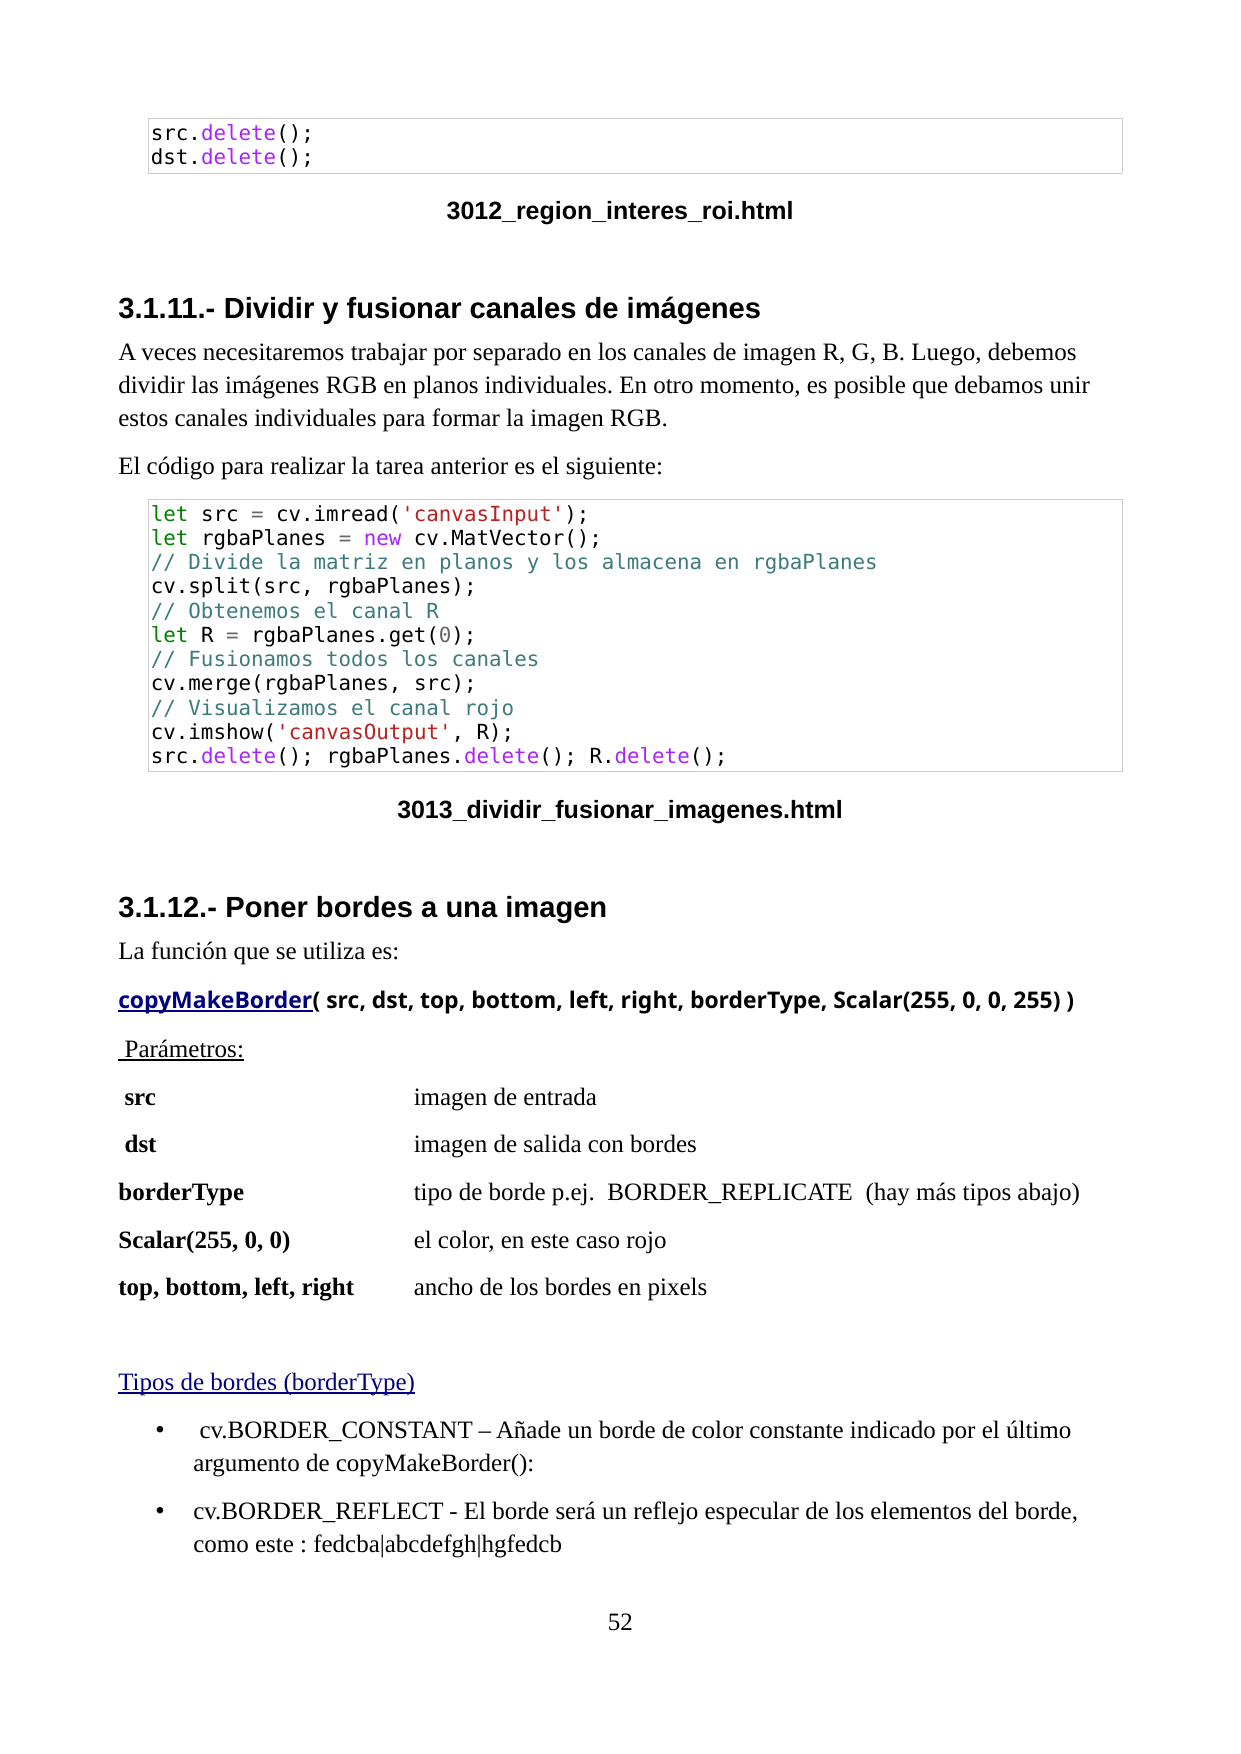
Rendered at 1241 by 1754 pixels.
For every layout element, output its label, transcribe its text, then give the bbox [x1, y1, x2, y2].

text copyMakeBorder( src, dst, top, bottom, left, right, borderType, Scalar(255, 0, 0, 255) ) [118, 984, 1122, 1015]
list cv.BORDER_REFLECT - El borde será un reflejo especular de los elementos del borde, como este : fedcba|abcdefgh|hgfedcb [156, 1496, 1122, 1557]
text let R = rgbaPlanes.get(0); [149, 620, 1122, 644]
text src imagen de entrada [118, 1082, 1122, 1111]
text let rgbaPlanes = new cv.MatVector(); [149, 523, 1122, 547]
text dst imagen de salida con bordes [118, 1129, 1122, 1158]
text dst.delete(); [149, 142, 1122, 173]
text src.delete(); rgbaPlanes.delete(); R.delete(); [149, 741, 1122, 771]
text La función que se utiliza es: [118, 936, 1122, 965]
text // Divide la matriz en planos y los almacena en rgbaPlanes [149, 547, 1122, 571]
text // Fusionamos todos los canales [149, 644, 1122, 668]
text // Obtenemos el canal R [149, 596, 1122, 620]
subtitle Dividir y fusionar canales de imágenes [118, 291, 1122, 325]
text 3012_region_interes_roi.html [118, 196, 1122, 225]
text cv.imshow('canvasOutput', R); [149, 717, 1122, 741]
list cv.BORDER_CONSTANT – Añade un borde de color constante indicado por el último argumento de copyMakeBorder(): [156, 1415, 1122, 1477]
text cv.split(src, rgbaPlanes); [149, 571, 1122, 596]
text Parámetros: [118, 1034, 1122, 1063]
text El código para realizar la tarea anterior es el siguiente: [118, 451, 1122, 480]
text let src = cv.imread('canvasInput'); [149, 500, 1122, 523]
text top, bottom, left, right ancho de los bordes en pixels [118, 1272, 1122, 1301]
text 3013_dividir_fusionar_imagenes.html [118, 795, 1122, 824]
text // Visualizamos el canal rojo [149, 693, 1122, 717]
text borderType tipo de borde p.ej. BORDER_REPLICATE (hay más tipos abajo) [118, 1177, 1122, 1206]
subtitle Poner bordes a una imagen [118, 890, 1122, 924]
text cv.merge(rgbaPlanes, src); [149, 668, 1122, 693]
text Scalar(255, 0, 0) el color, en este caso rojo [118, 1225, 1122, 1253]
text Tipos de bordes (borderType) [118, 1367, 1122, 1396]
text A veces necesitaremos trabajar por separado en los canales de imagen R, G, B. Luego, debemos dividir las imágenes RGB en planos individuales. En otro momento, es posible que debamos unir estos canales individuales para formar la imagen RGB. [118, 337, 1122, 432]
text src.delete(); [149, 119, 1122, 142]
